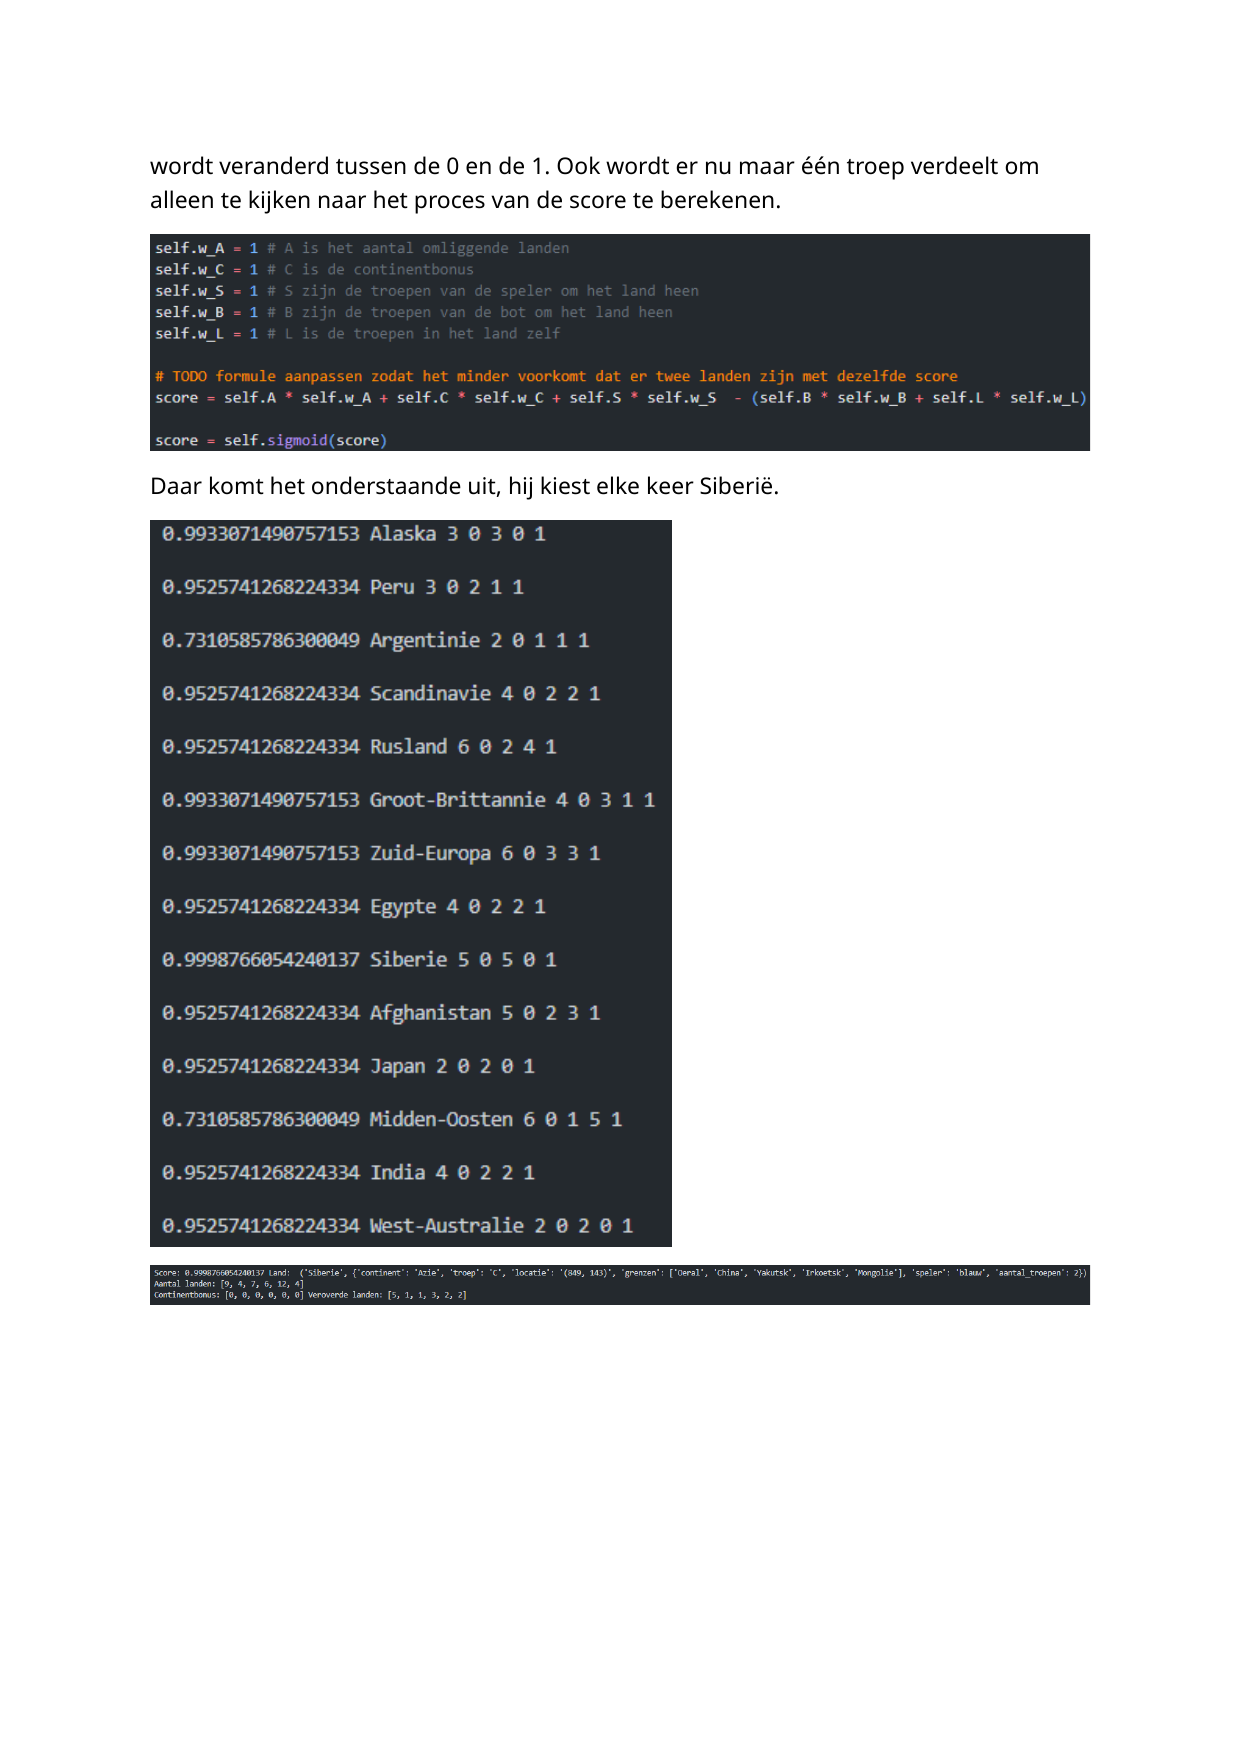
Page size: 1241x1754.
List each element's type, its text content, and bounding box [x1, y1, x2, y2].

text wordt veranderd tussen de 0 en de 1. Ook wordt er nu maar één troep verdeelt om alleen te kijken naar het proces van de score te berekenen. [150, 150, 1090, 215]
text Daar komt het onderstaande uit, hij kiest elke keer Siberië. [150, 469, 1090, 501]
picture [150, 1265, 1091, 1305]
picture [150, 520, 672, 1247]
picture [150, 234, 1091, 451]
